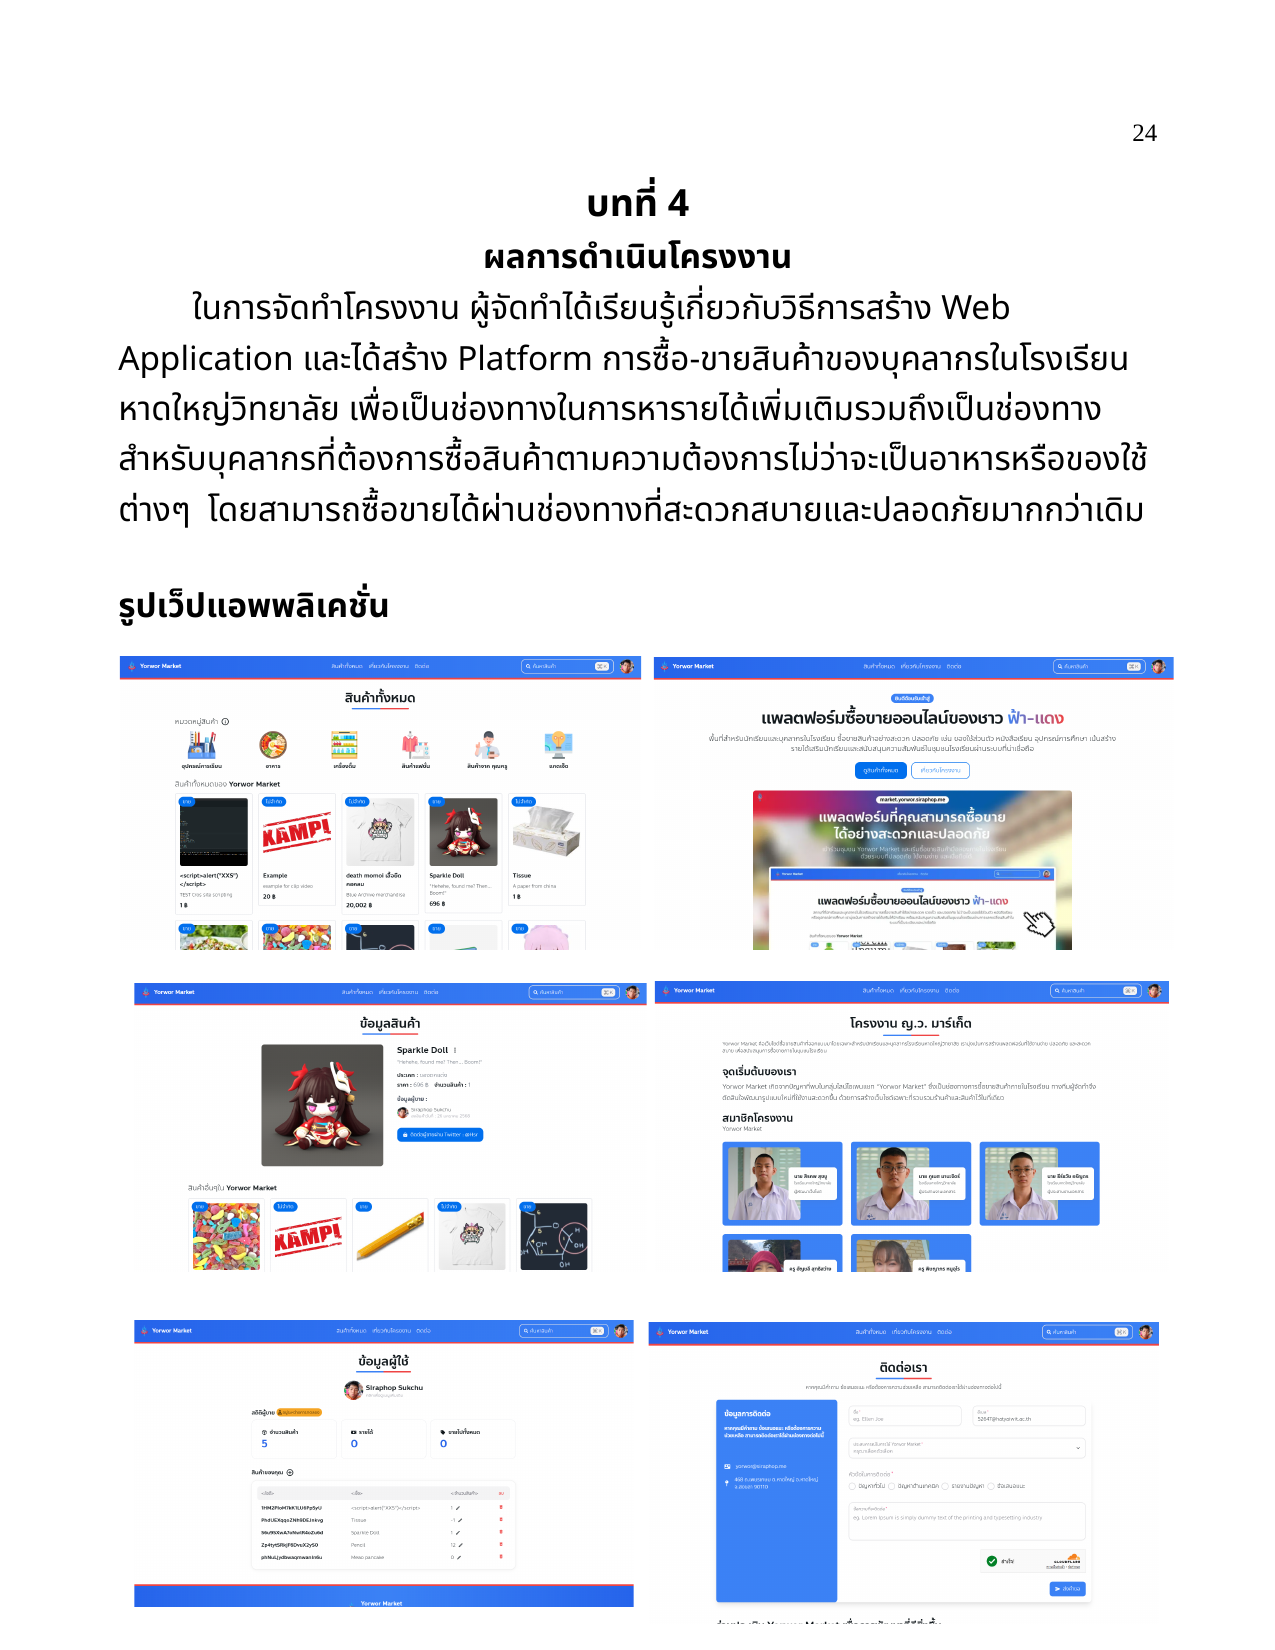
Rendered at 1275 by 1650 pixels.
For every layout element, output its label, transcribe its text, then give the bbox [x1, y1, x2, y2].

picture [648, 1322, 1159, 1624]
picture [134, 1320, 634, 1607]
text บทที่ 4 [118, 176, 1157, 233]
text ผลการดำเนินโครงงาน [118, 233, 1157, 284]
picture [119, 656, 642, 950]
picture [654, 981, 1169, 1272]
text รูปเว็ปแอพพลิเคชั่น [118, 582, 1157, 632]
picture [653, 657, 1174, 950]
picture [134, 983, 647, 1272]
text ในการจัดทำโครงงาน ผู้จัดทำได้เรียนรู้เกี่ยวกับวิธีการสร้าง Web Application และได้สร้าง Platform การซื้อ-ขายสินค้าของบุคลากรในโรงเรียนหาดใหญ่วิทยาลัย เพื่อเป็นช่องทางในการหารายได้เพิ่มเติมรวมถึงเป็นช่องทางสำหรับบุคลากรที่ต้องการซื้อสินค้าตามความต้องการไม่ว่าจะเป็นอาหารหรือของใช้ต่างๆ โดยสามารถซื้อขายได้ผ่านช่องทางที่สะดวกสบายและปลอดภัยมากกว่าเดิม [118, 284, 1157, 536]
